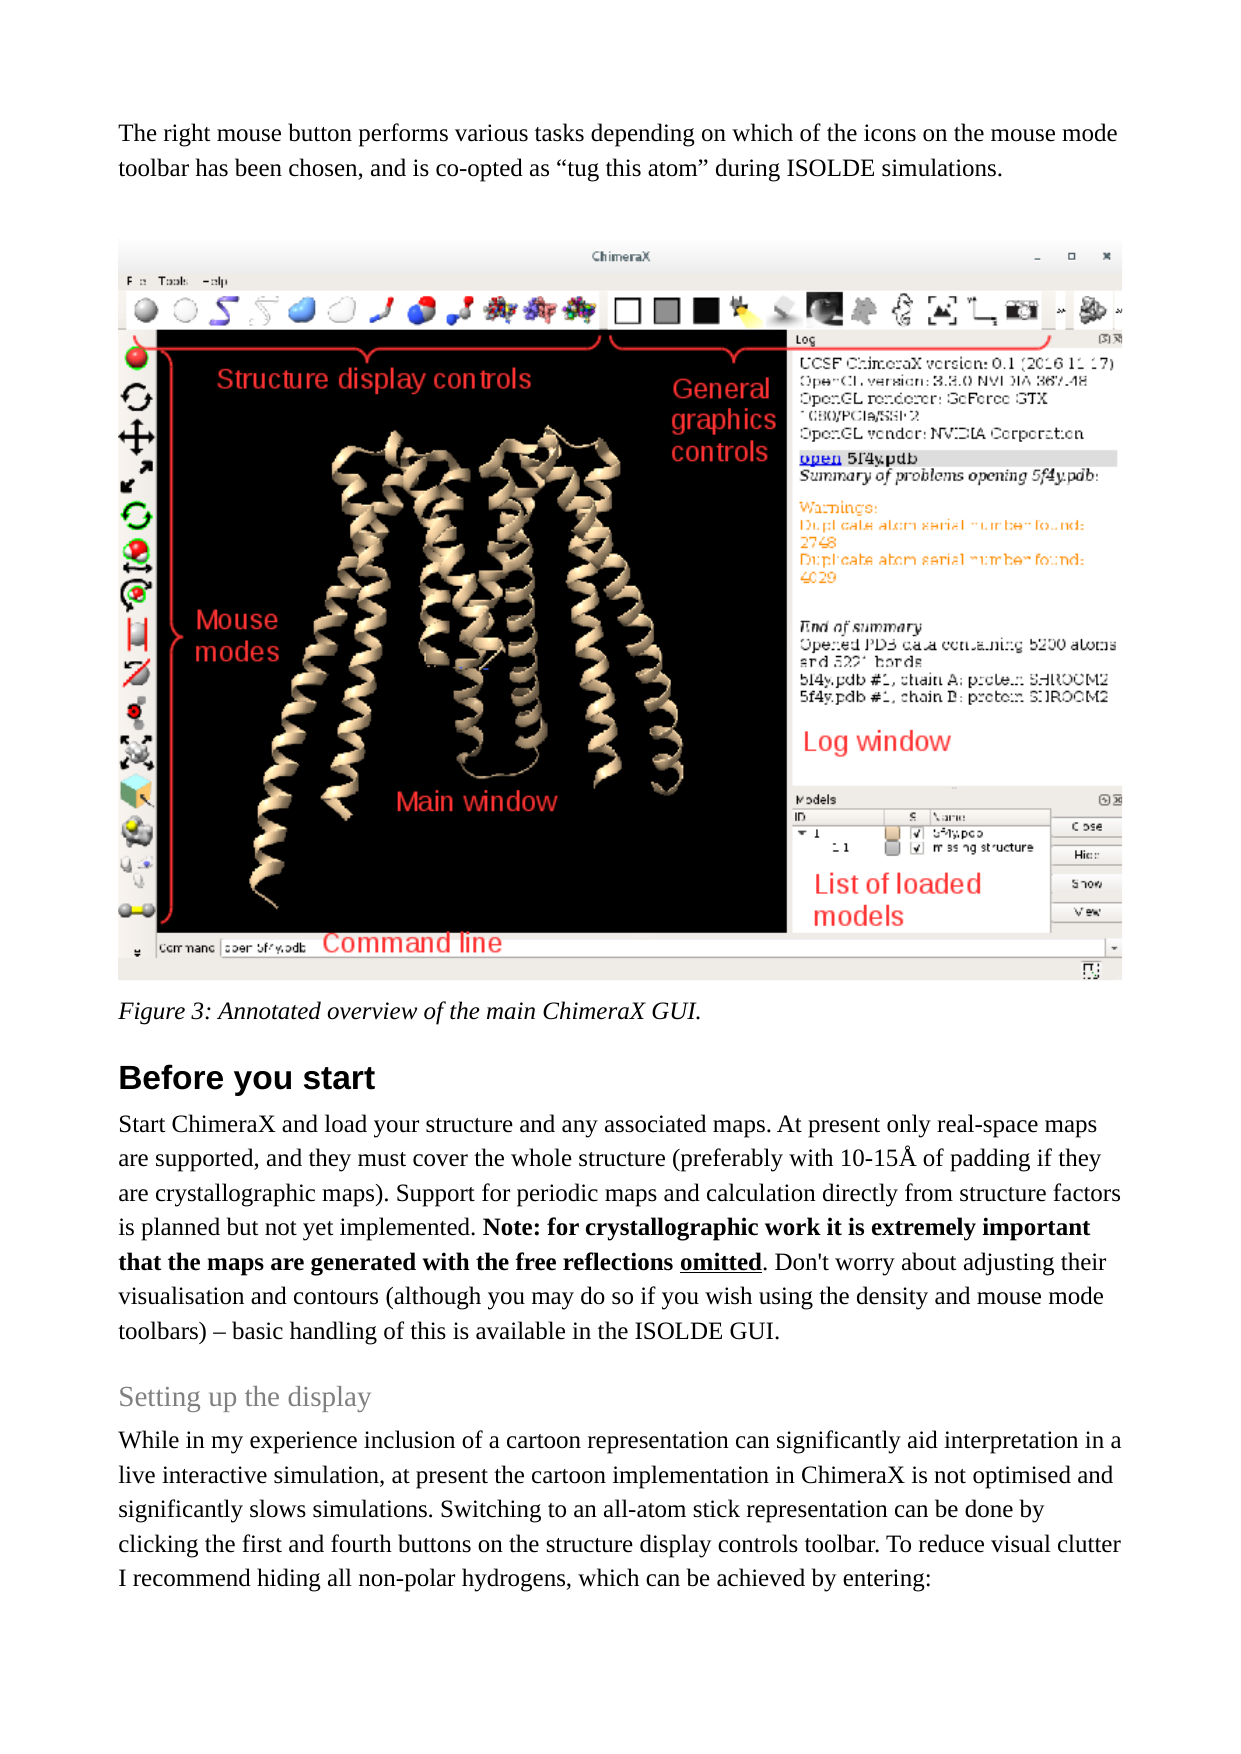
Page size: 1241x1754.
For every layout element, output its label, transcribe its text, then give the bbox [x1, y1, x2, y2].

subtitle Before you start [118, 1058, 1122, 1097]
text Figure 3: Annotated overview of the main ChimeraX GUI. [118, 996, 1122, 1024]
text While in my experience inclusion of a cartoon representation can significantly aid interpretation in a live interactive simulation, at present the cartoon implementation in ChimeraX is not optimised and significantly slows simulations. Switching to an all-atom stick representation can be done by clicking the first and fourth buttons on the structure display controls toolbar. To reduce visual clutter I recommend hiding all non-polar hydrogens, which can be achieved by entering: [118, 1426, 1122, 1592]
text Start ChimeraX and load your structure and any associated maps. At present only real-space maps are supported, and they must cover the whole structure (preferably with 10-15Å of padding if they are crystallographic maps). Support for periodic maps and calculation directly from structure factors is planned but not yet implemented. Note: for crystallographic work it is extremely important that the maps are generated with the free reflections omitted. Don't worry about adjusting their visualisation and contours (although you may do so if you wish using the density and mouse mode toolbars) – basic handling of this is available in the ISOLDE GUI. [118, 1109, 1122, 1345]
text The right mouse button performs various tasks depending on which of the icons on the mouse mode toolbar has been chosen, and is co-opted as “tug this atom” during ISOLDE simulations. [118, 118, 1122, 181]
subtitle Setting up the display [118, 1379, 1122, 1413]
picture [118, 239, 1123, 996]
